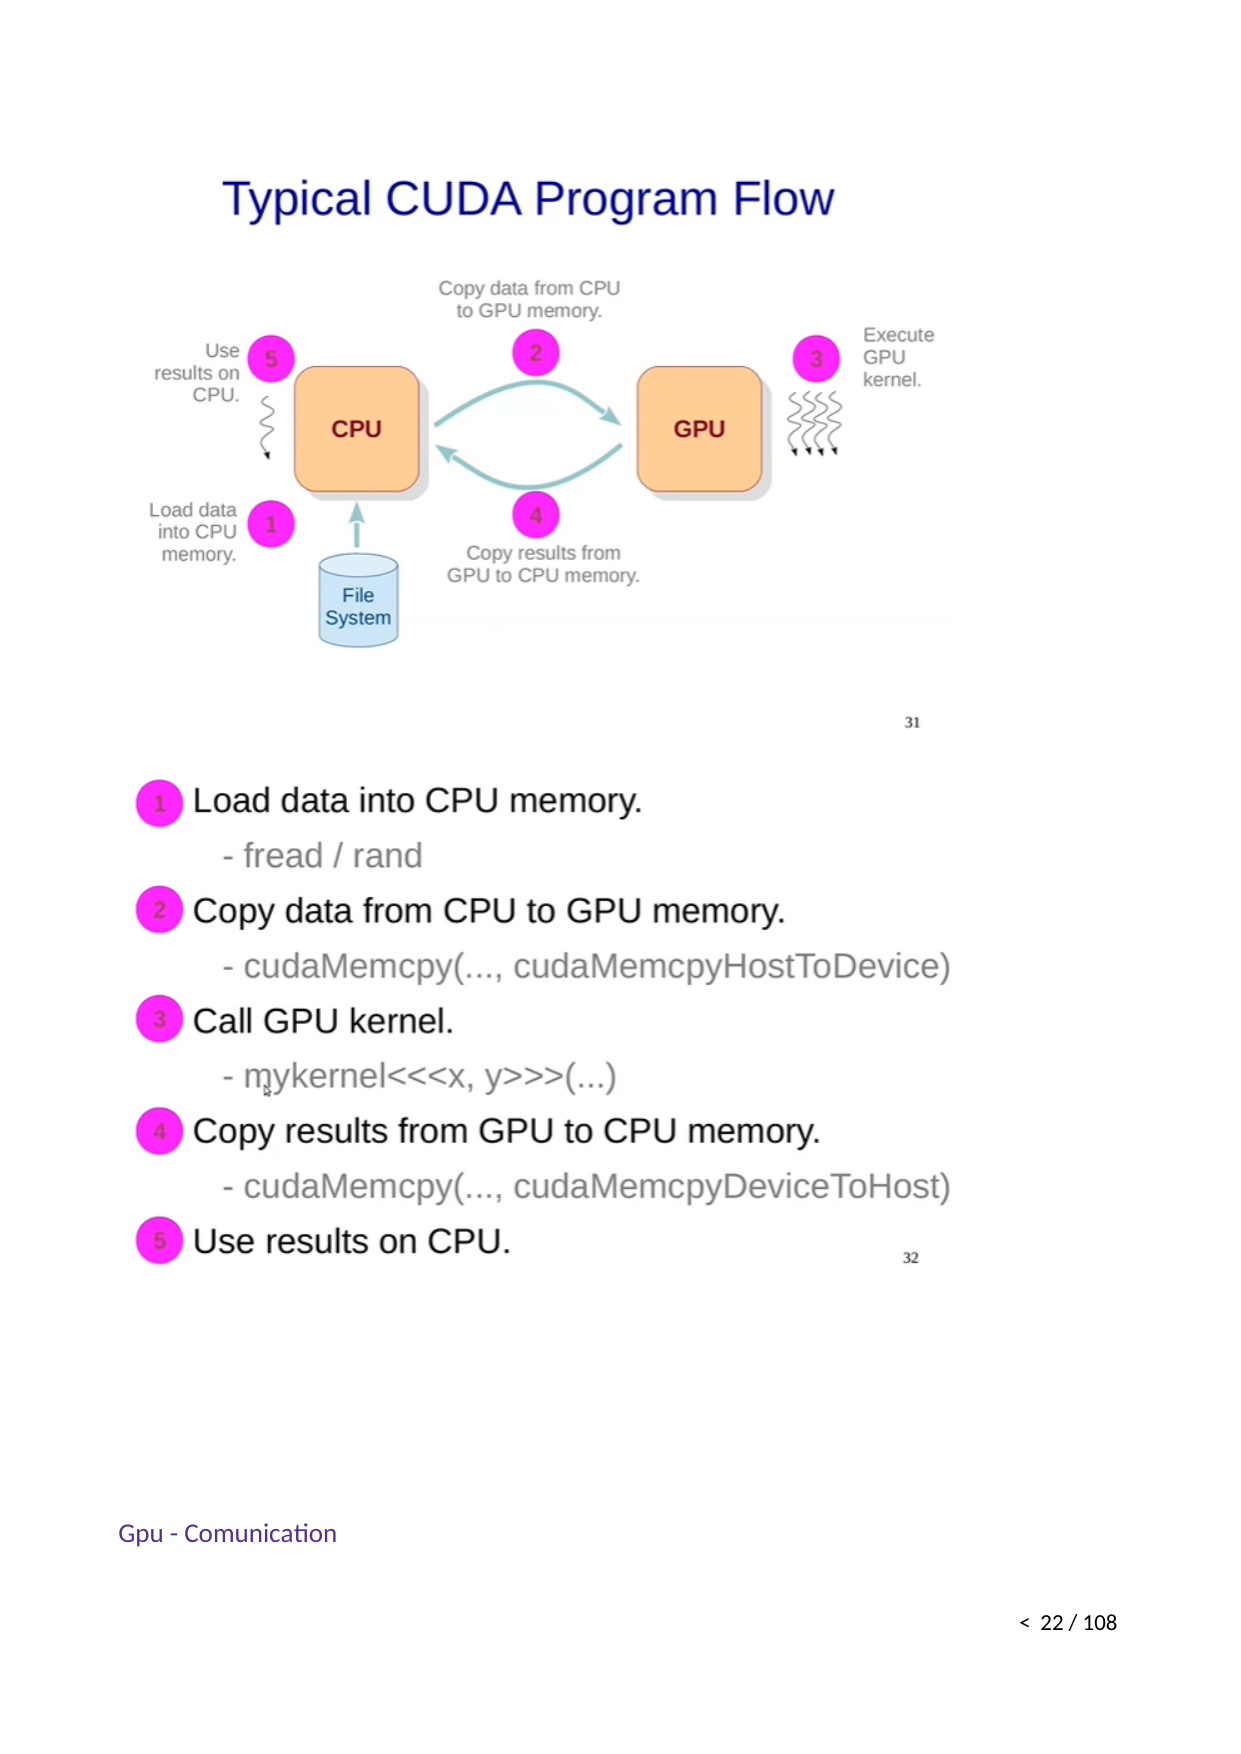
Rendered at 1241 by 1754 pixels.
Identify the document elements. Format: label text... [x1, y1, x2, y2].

subtitle Gpu - Comunication [118, 1517, 1122, 1549]
picture [118, 772, 959, 1287]
picture [118, 147, 952, 754]
